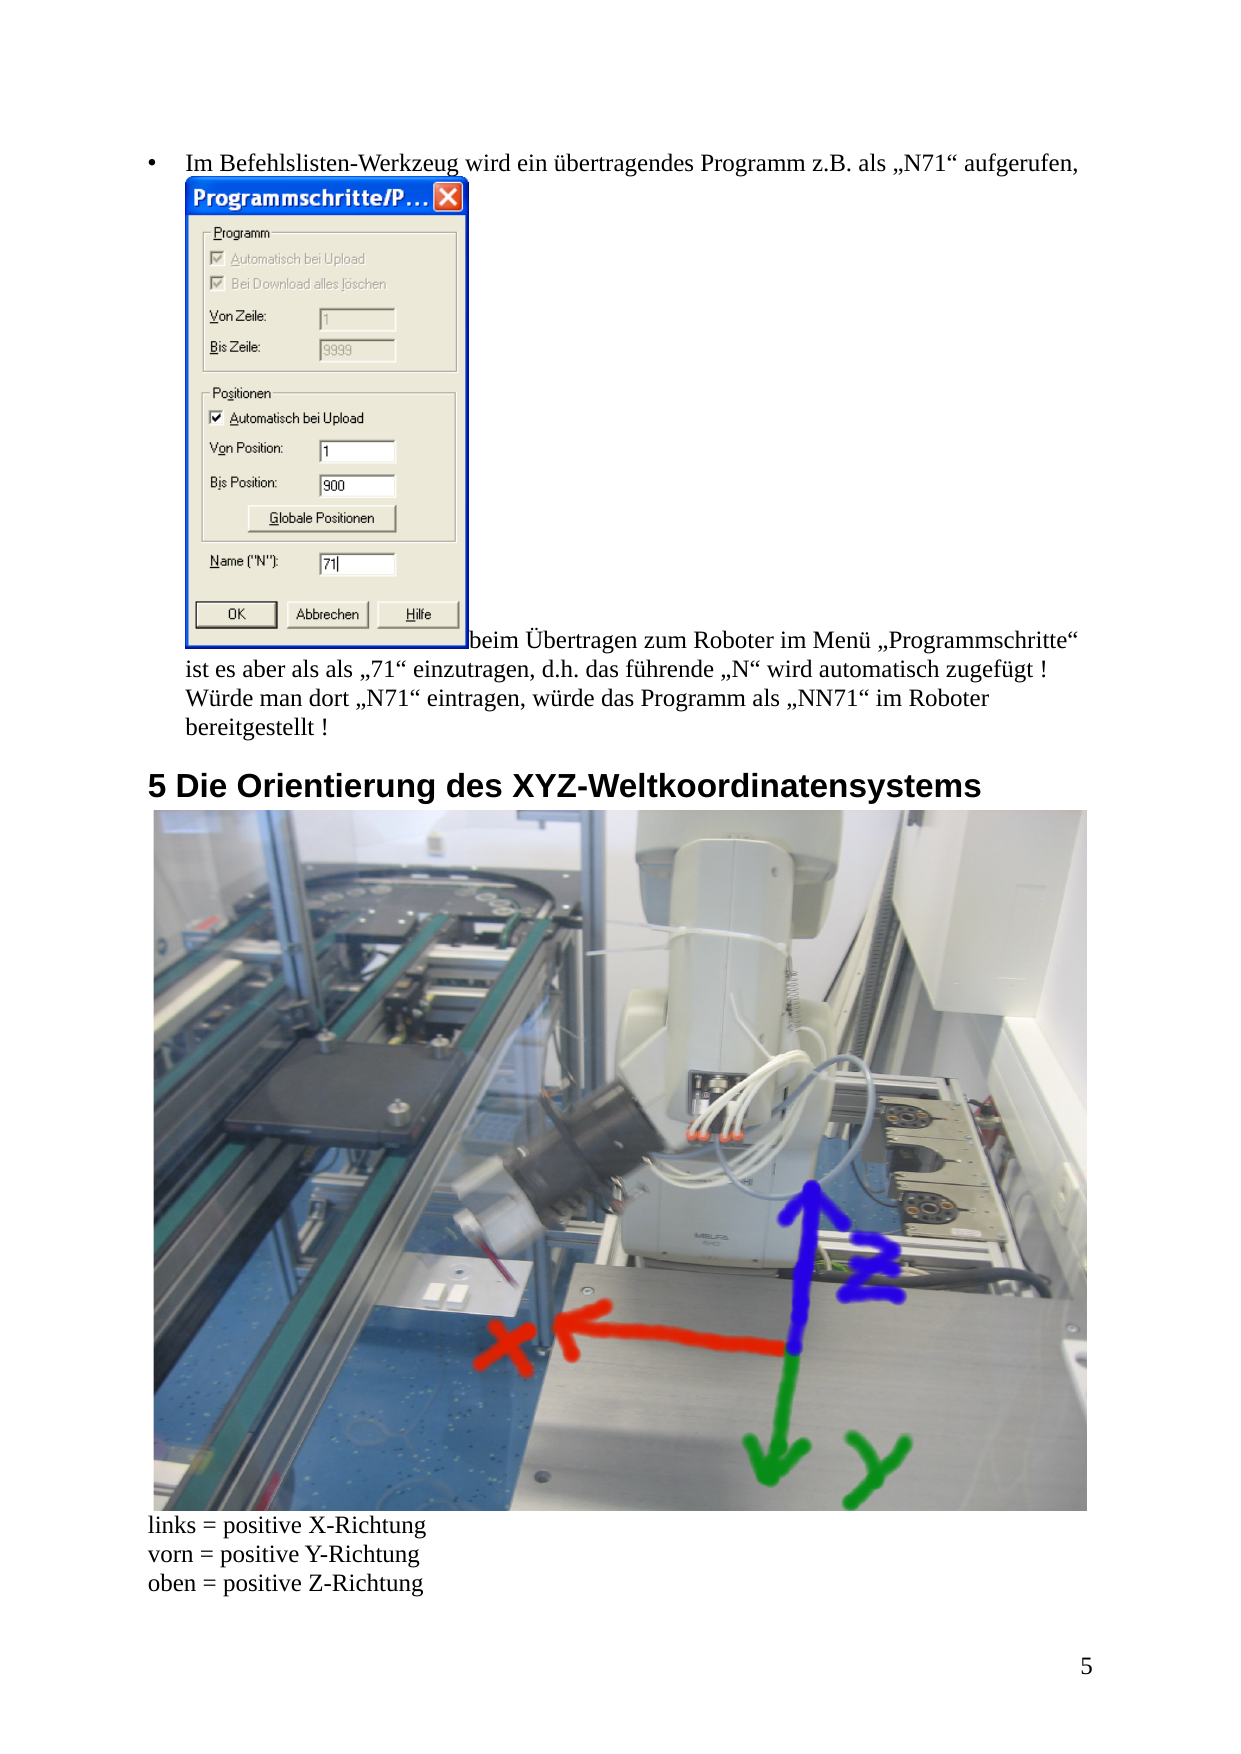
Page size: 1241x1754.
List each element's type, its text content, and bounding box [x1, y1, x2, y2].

text links = positive X-Richtung [148, 1510, 1093, 1539]
picture [153, 810, 1087, 1511]
picture [185, 176, 469, 649]
subtitle 5 Die Orientierung des XYZ-Weltkoordinatensystems [148, 766, 1093, 804]
list Im Befehlslisten-Werkzeug wird ein übertragendes Programm z.B. als „N71“ aufgerufen, beim Übertragen zum Roboter im Menü „Programmschritte“ ist es aber als als „71“ einzutragen, d.h. das führende „N“ wird automatisch zugefügt ! Würde man dort „N71“ eintragen, würde das Programm als „NN71“ im Roboter bereitgestellt ! [148, 148, 1093, 741]
text oben = positive Z-Richtung [148, 1568, 1093, 1597]
text vorn = positive Y-Richtung [148, 1539, 1093, 1568]
